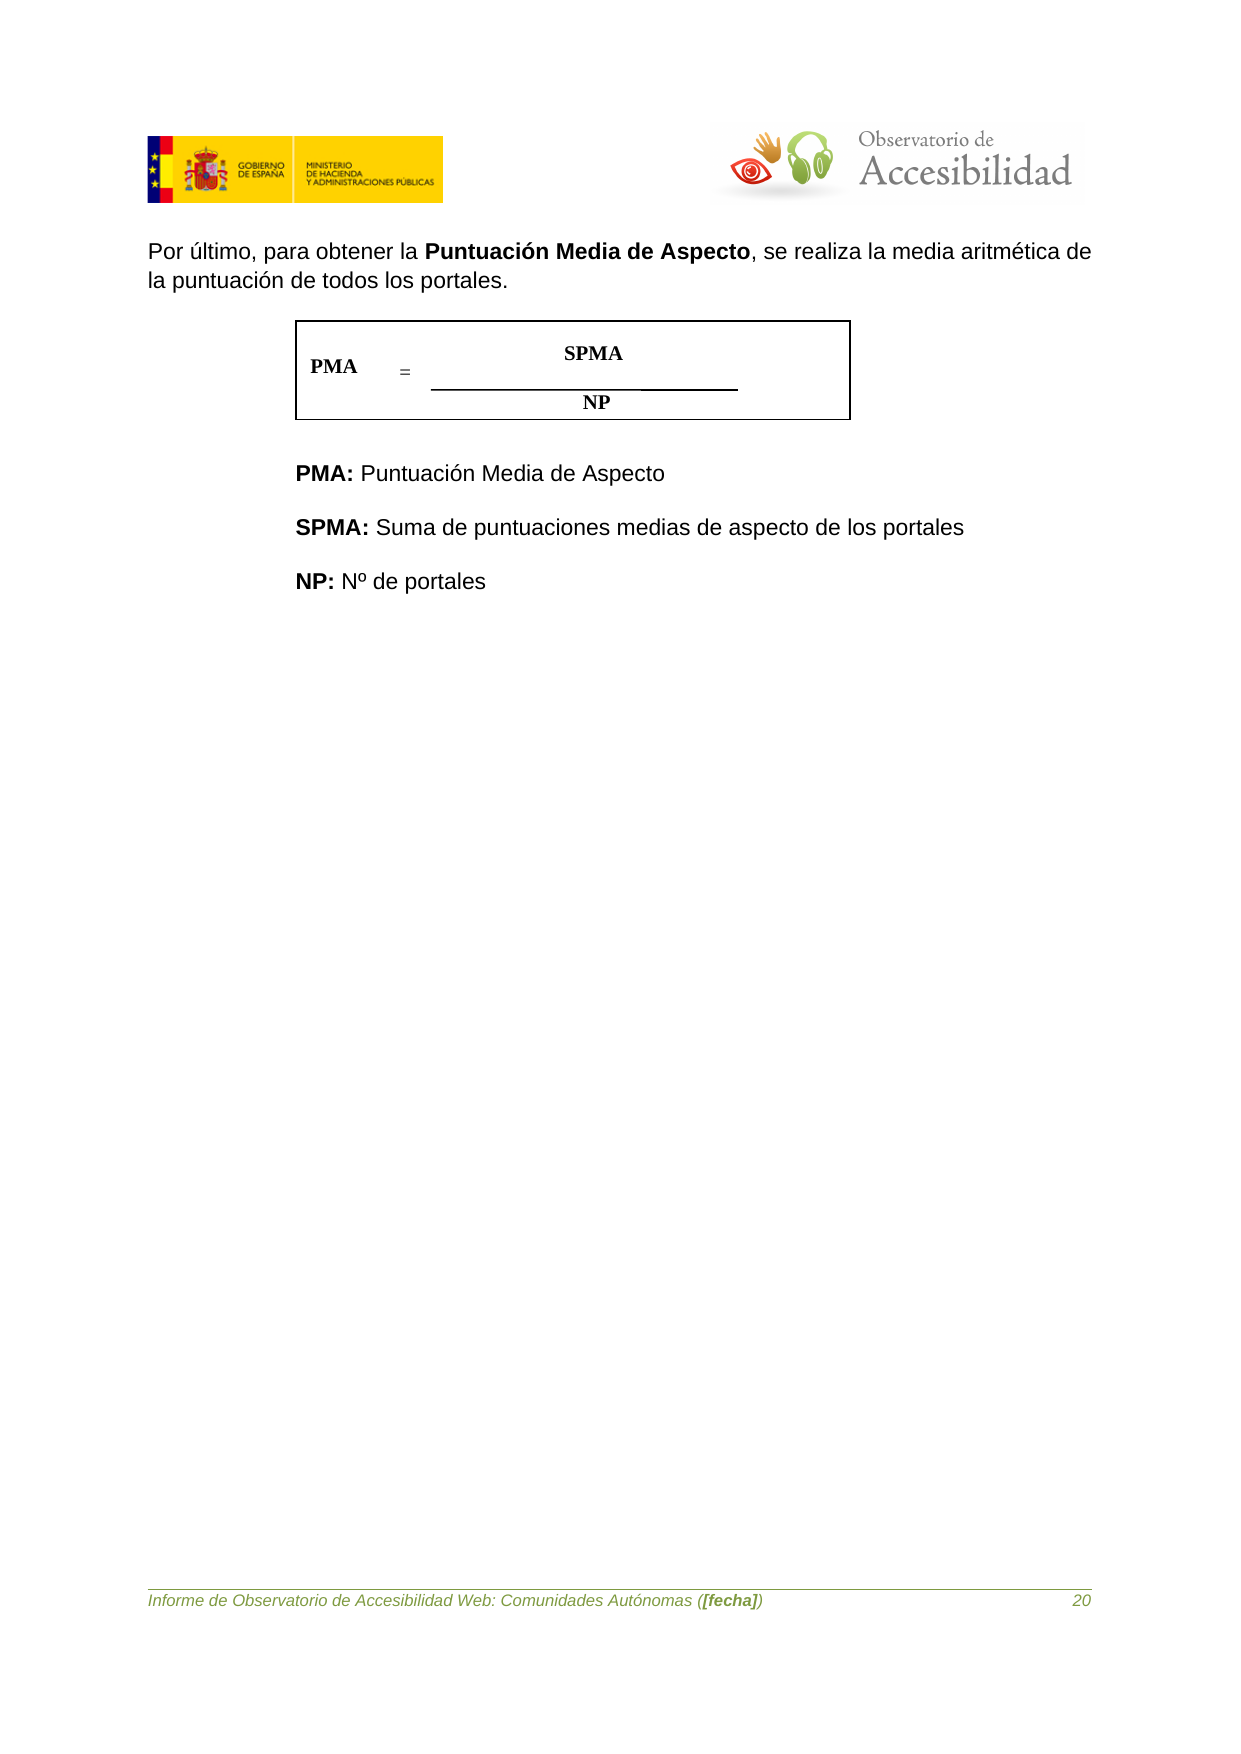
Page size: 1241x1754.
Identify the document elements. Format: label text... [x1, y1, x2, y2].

text Por último, para obtener la Puntuación Media de Aspecto, se realiza la media aritmética de la puntuación de todos los portales. [148, 238, 1092, 293]
picture [147, 136, 443, 203]
picture [710, 122, 1086, 205]
text NP: Nº de portales [295, 568, 1092, 594]
text PMA: Puntuación Media de Aspecto [295, 460, 1092, 486]
text SPMA: Suma de puntuaciones medias de aspecto de los portales [295, 514, 1092, 540]
